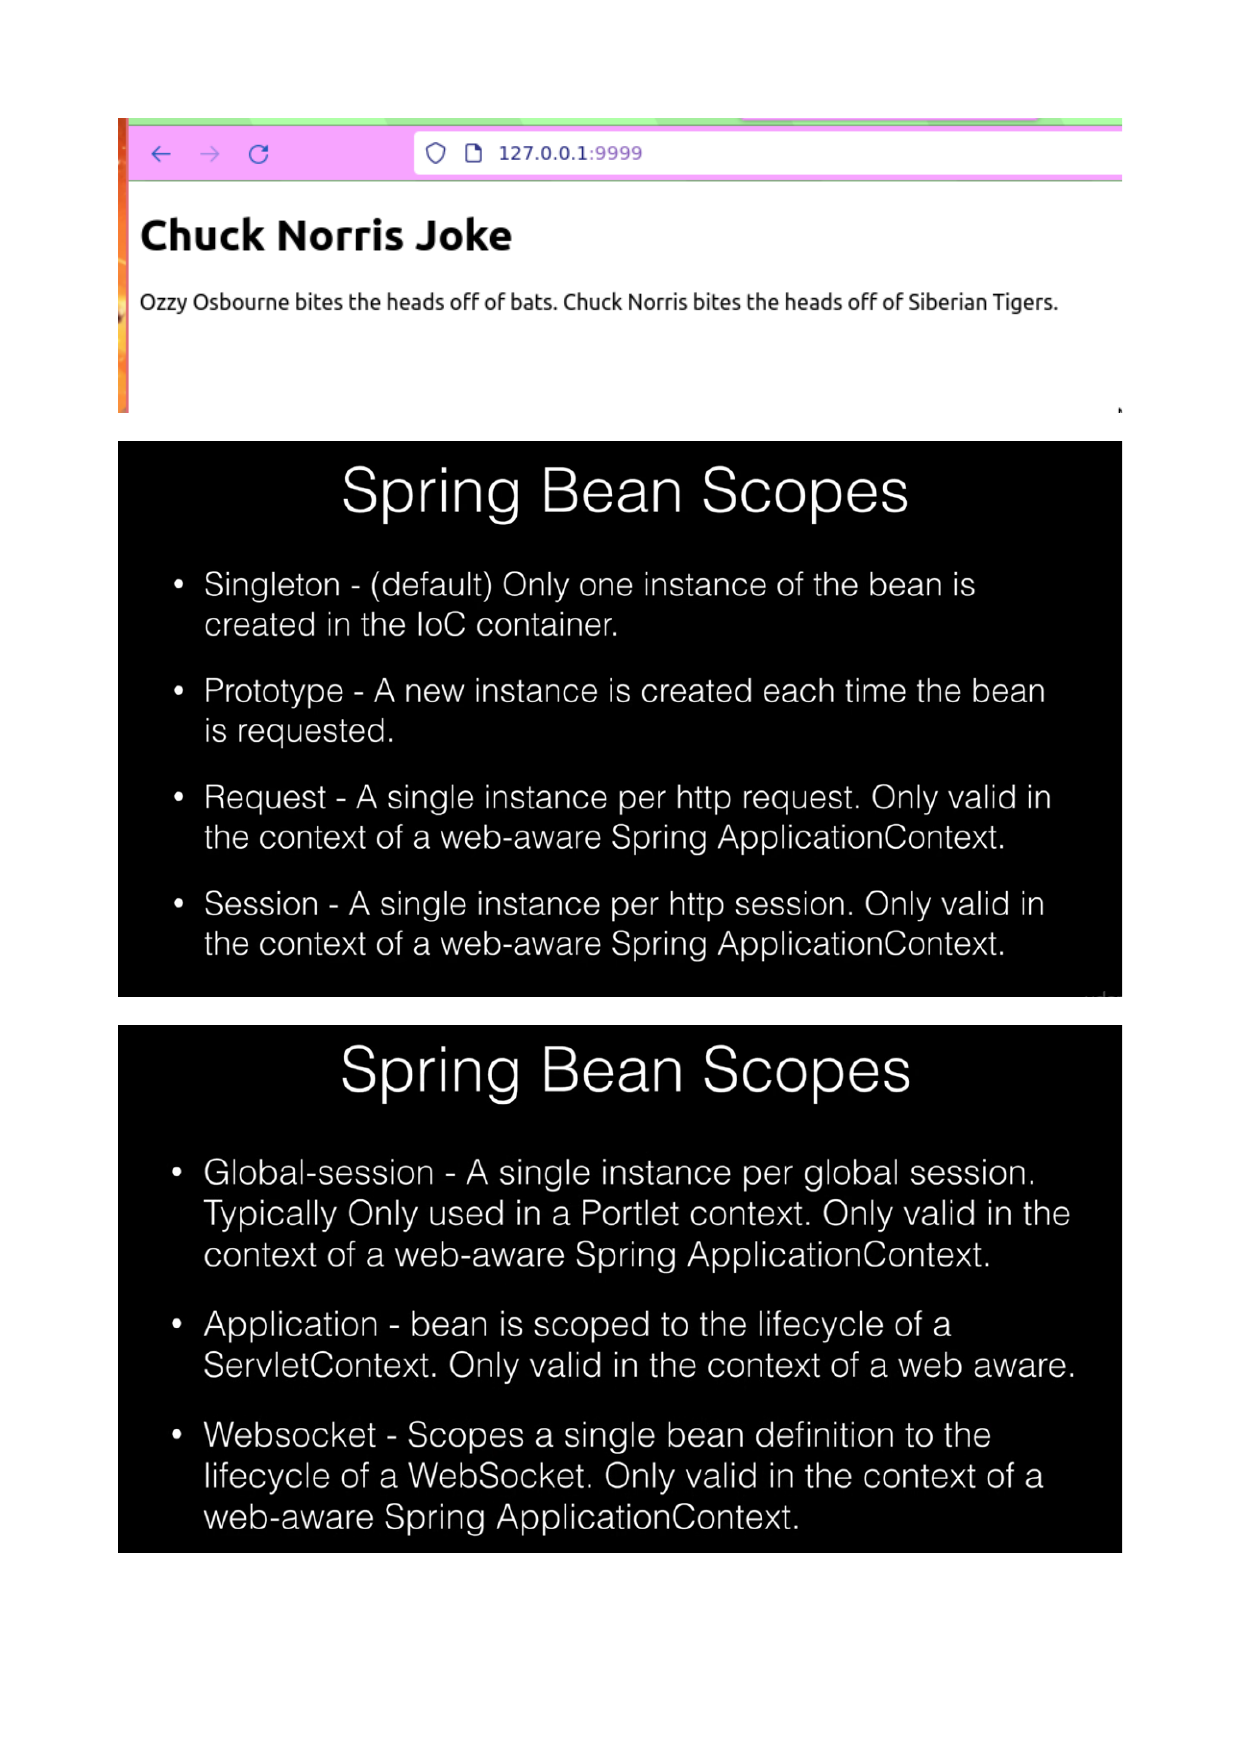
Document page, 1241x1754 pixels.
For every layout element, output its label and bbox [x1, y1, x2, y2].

picture [118, 1025, 1123, 1553]
picture [118, 118, 1123, 413]
picture [118, 441, 1123, 997]
